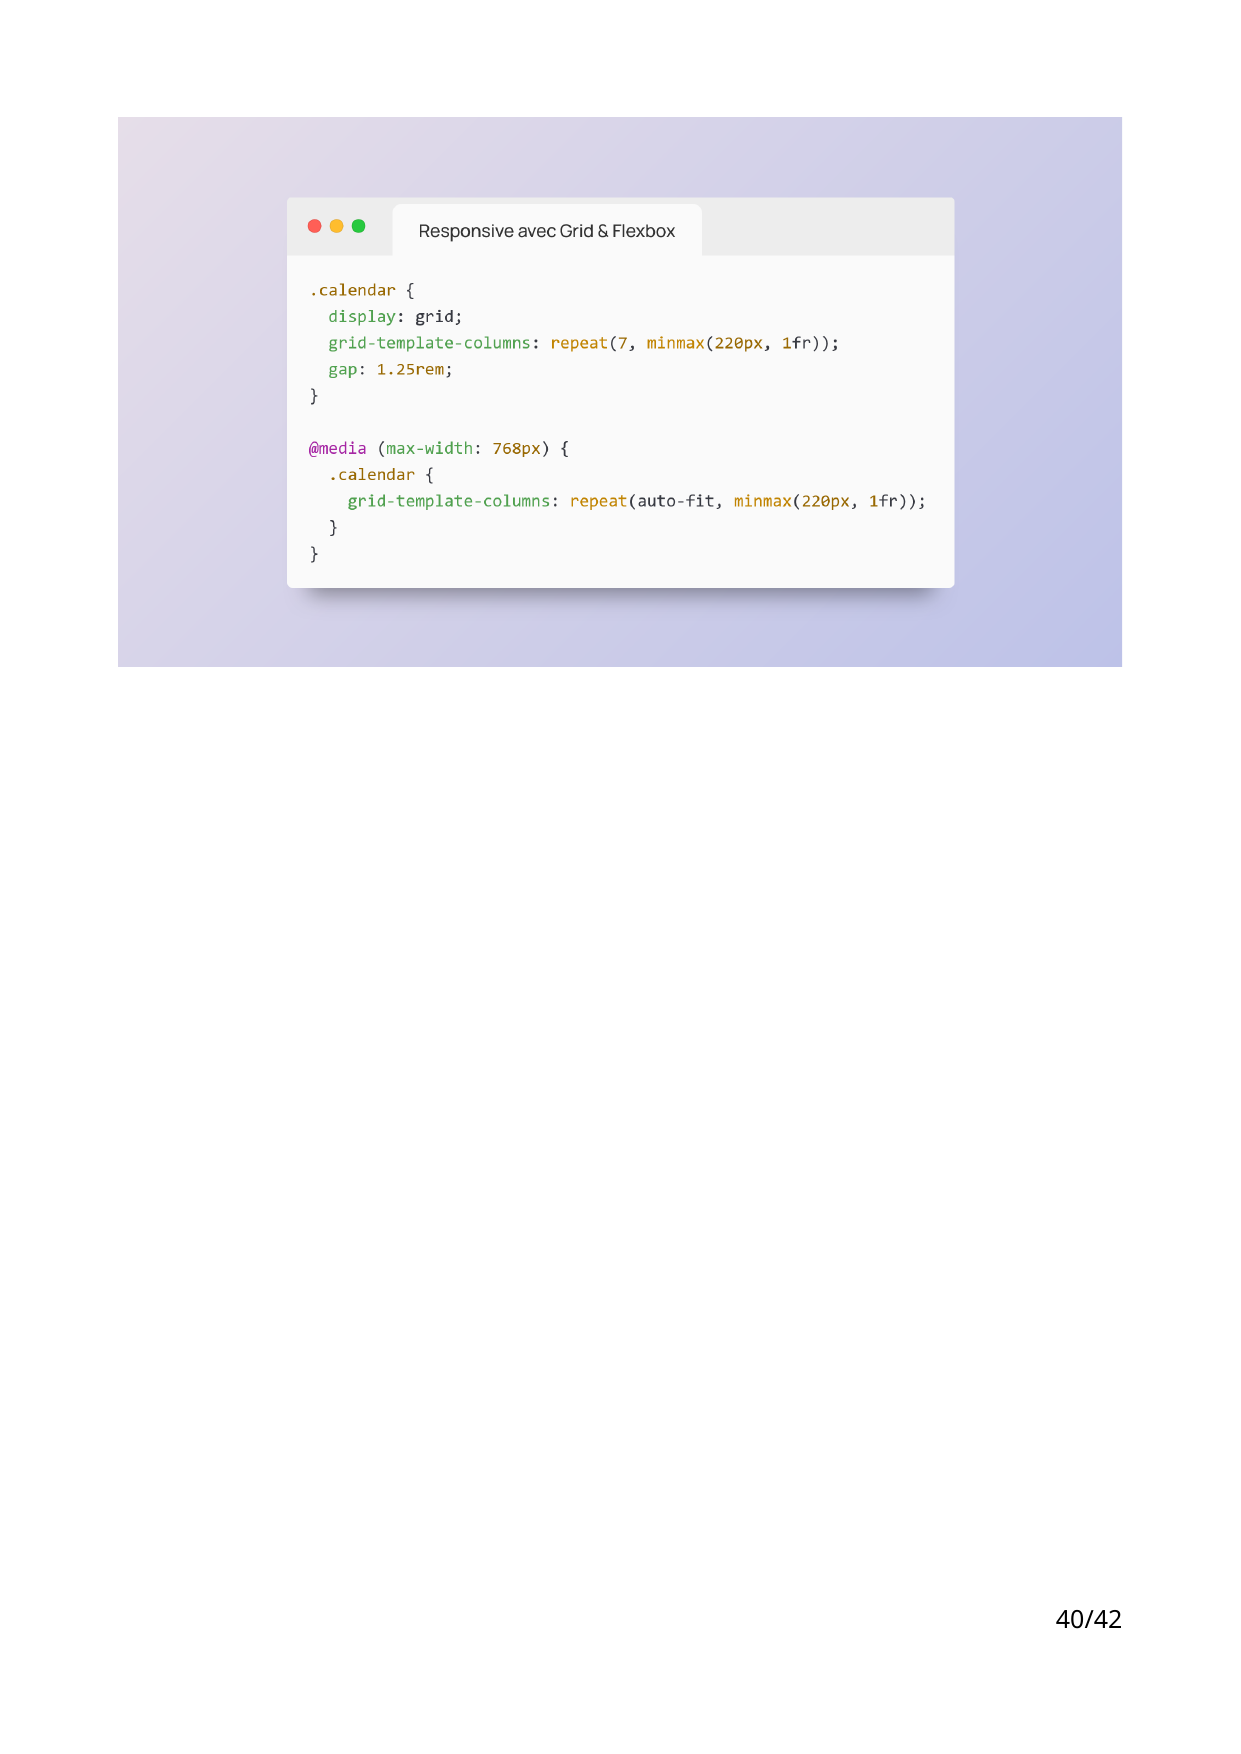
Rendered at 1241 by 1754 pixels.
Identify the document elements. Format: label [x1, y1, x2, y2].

picture [118, 117, 1123, 667]
